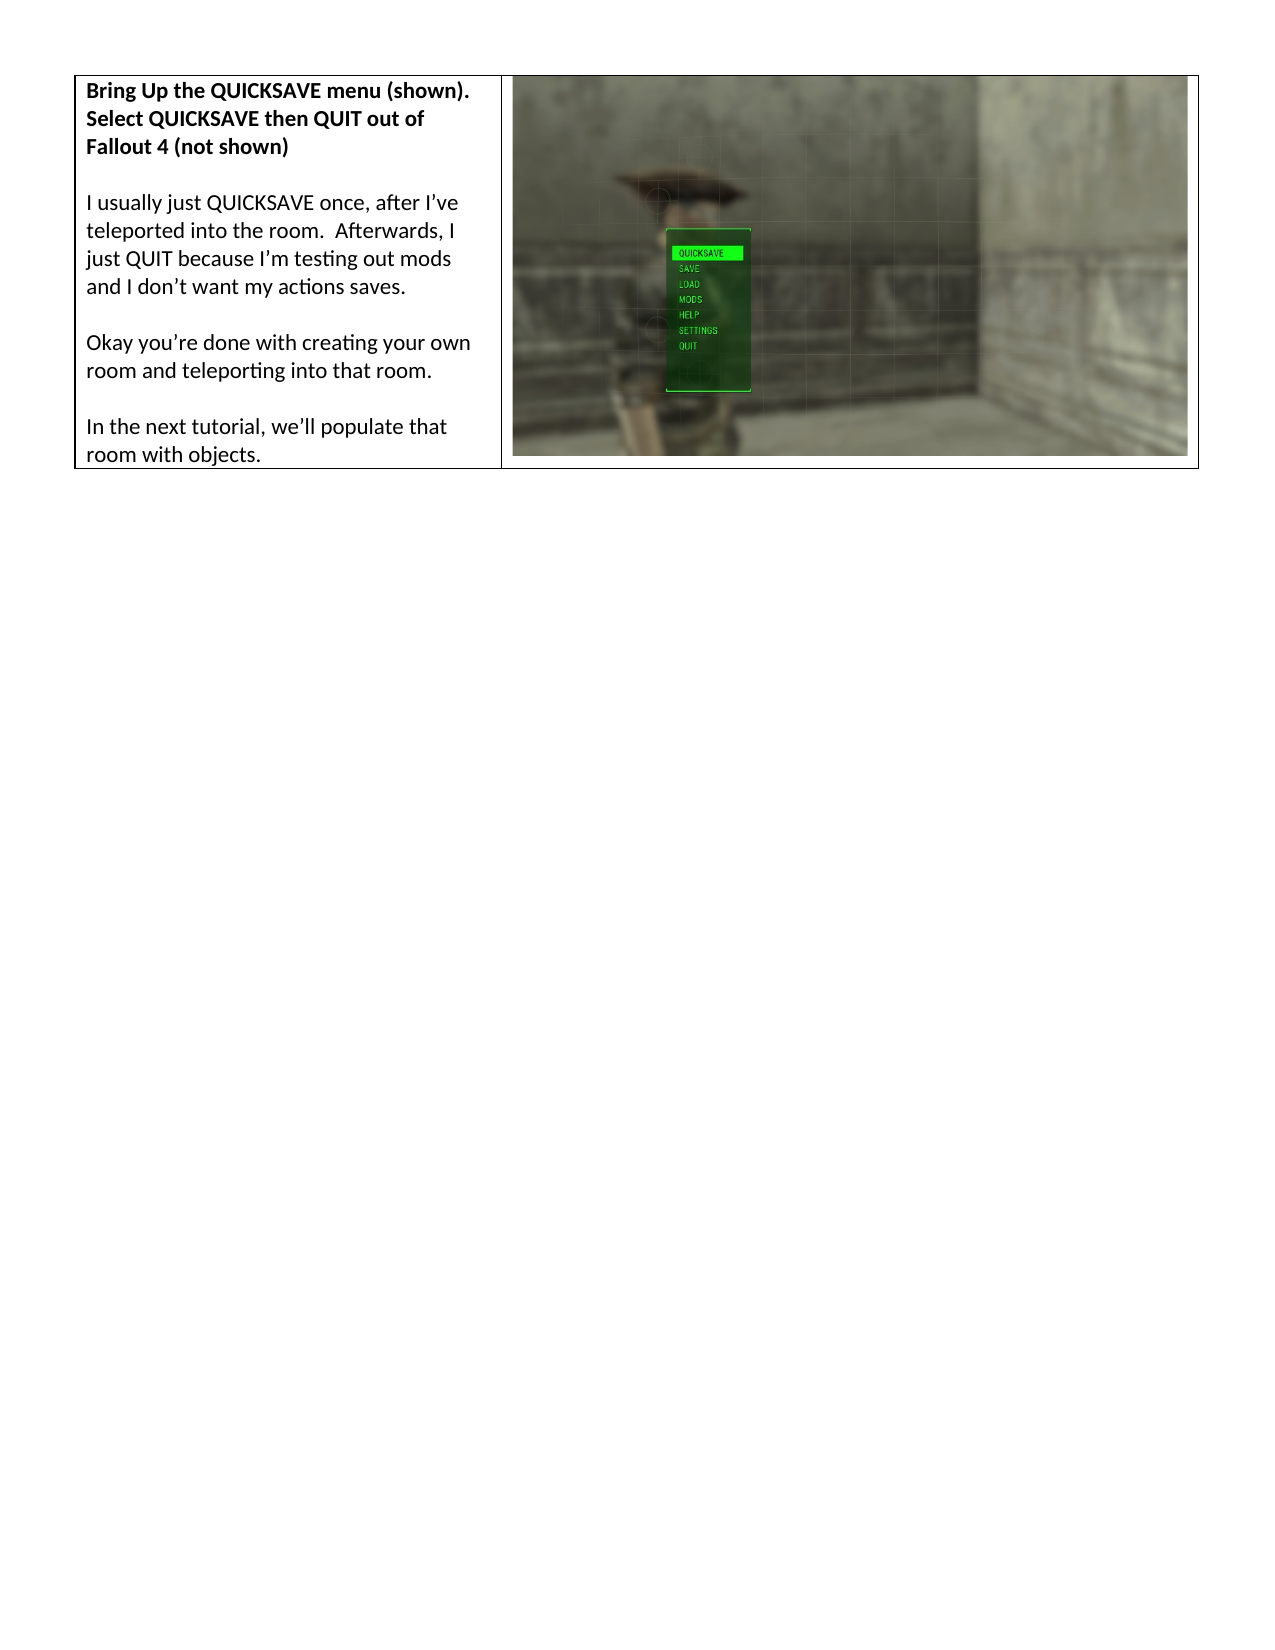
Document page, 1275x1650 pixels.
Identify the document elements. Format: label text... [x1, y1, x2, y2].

table_cell Bring Up the QUICKSAVE menu (shown). Select QUICKSAVE then QUIT out of Fallout 4 (not shown) I usually just QUICKSAVE once, after I’ve teleported into the room. Afterwards, I just QUIT because I’m testing out mods and I don’t want my actions saves. Okay you’re done with creating your own room and teleporting into that room. In the next tutorial, we’ll populate that room with objects. [76, 76, 501, 468]
table_cell [502, 76, 1198, 468]
